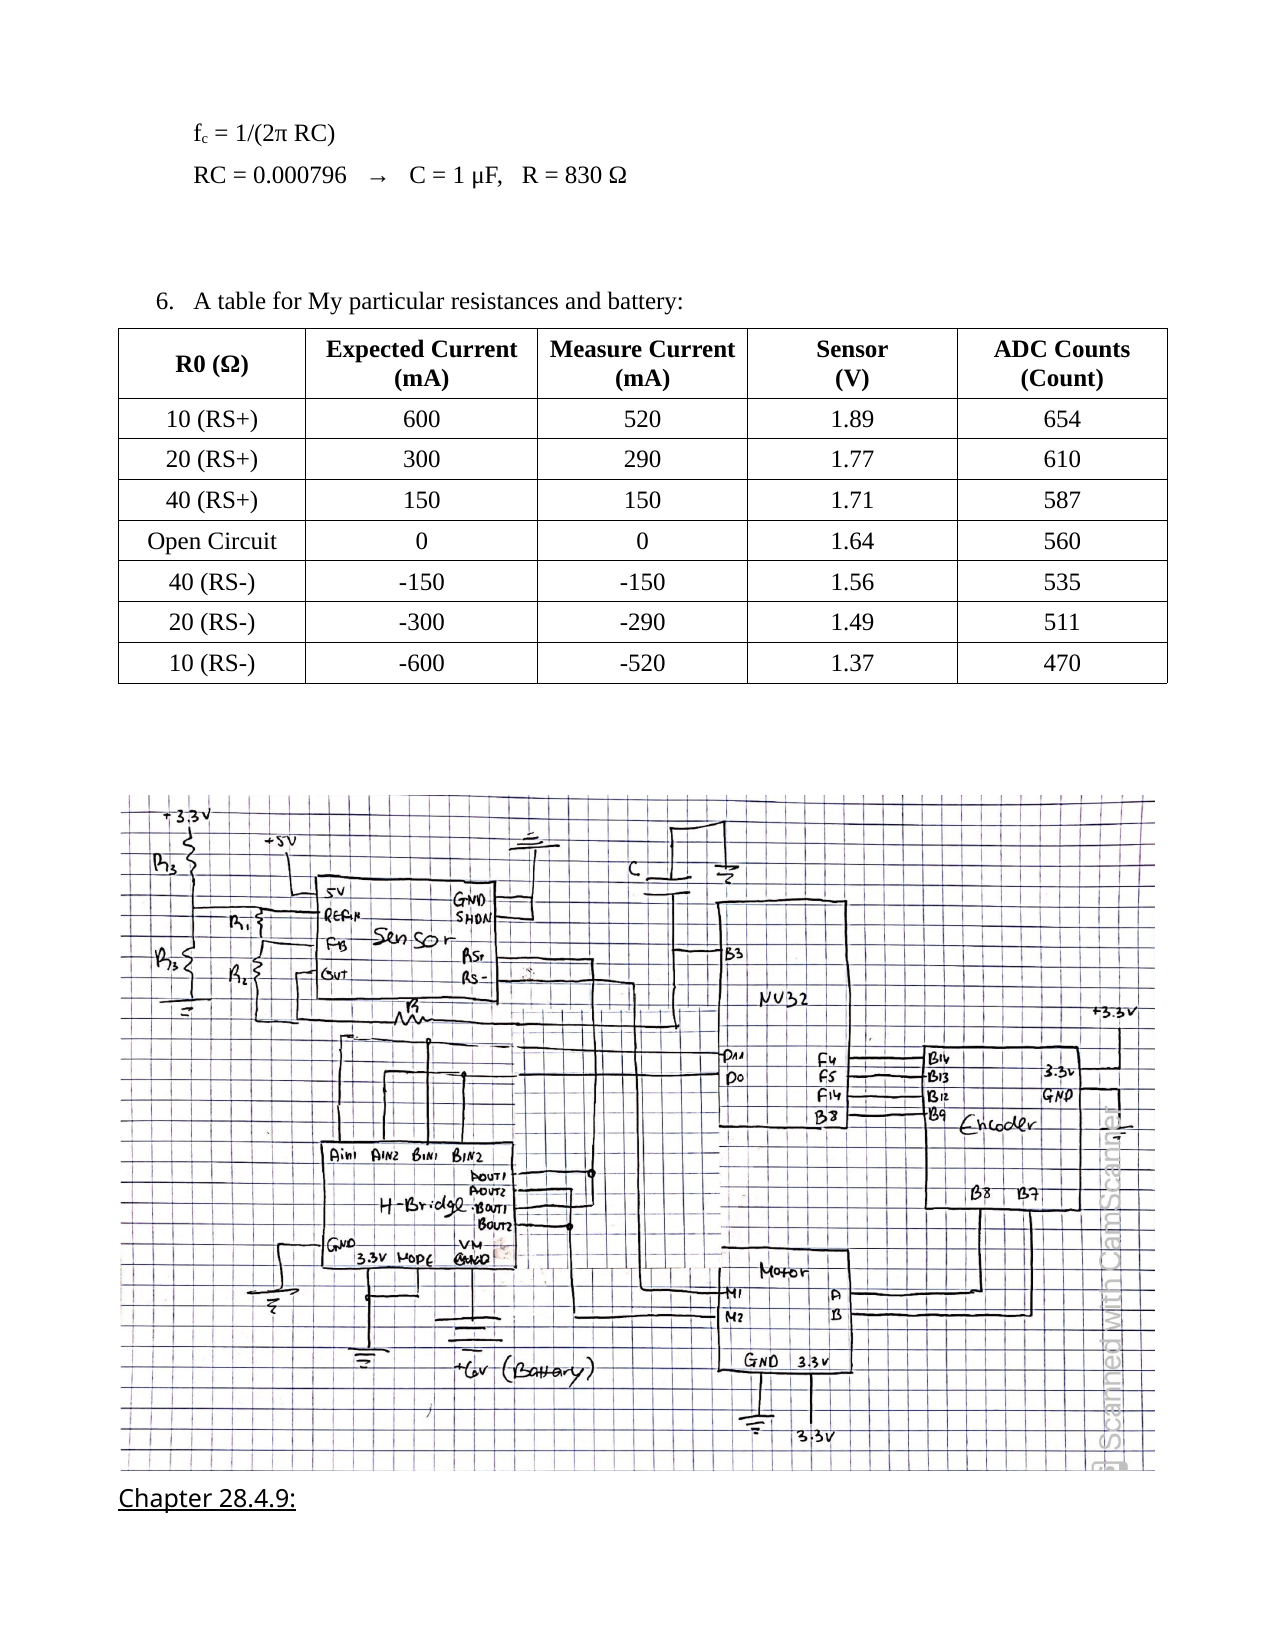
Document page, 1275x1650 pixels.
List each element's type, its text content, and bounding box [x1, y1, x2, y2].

table_cell 150 [538, 480, 747, 520]
table_cell 610 [958, 439, 1167, 479]
table_cell 470 [958, 643, 1167, 683]
table_cell 0 [538, 521, 747, 560]
table_cell -290 [538, 602, 747, 642]
picture [122, 795, 1155, 1471]
table_cell -600 [306, 643, 537, 683]
table_cell 511 [958, 602, 1167, 642]
table_cell 600 [306, 399, 537, 438]
table_header Sensor (V) [748, 329, 957, 397]
text Chapter 28.4.9: [118, 774, 1157, 1514]
table_cell -150 [538, 561, 747, 601]
table_cell 654 [958, 399, 1167, 438]
list RC = 0.000796 → C = 1 μF, R = 830 Ω [156, 160, 1157, 189]
table_cell 1.37 [748, 643, 957, 683]
table_cell 10 (RS-) [119, 643, 305, 683]
table_cell 587 [958, 480, 1167, 520]
list A table for My particular resistances and battery: [156, 286, 1157, 315]
table_cell 1.49 [748, 602, 957, 642]
table_cell 40 (RS-) [119, 561, 305, 601]
table_cell 1.71 [748, 480, 957, 520]
table_cell 0 [306, 521, 537, 560]
table_cell 20 (RS-) [119, 602, 305, 642]
table_cell Open Circuit [119, 521, 305, 560]
table_header Measure Current (mA) [538, 329, 747, 397]
table_cell -520 [538, 643, 747, 683]
table_cell 560 [958, 521, 1167, 560]
table_cell -150 [306, 561, 537, 601]
table_cell 535 [958, 561, 1167, 601]
table_cell 1.64 [748, 521, 957, 560]
table_cell 1.56 [748, 561, 957, 601]
table_cell 290 [538, 439, 747, 479]
table_cell 150 [306, 480, 537, 520]
table_header ADC Counts (Count) [958, 329, 1167, 397]
table_cell 20 (RS+) [119, 439, 305, 479]
table_cell 40 (RS+) [119, 480, 305, 520]
table_cell -300 [306, 602, 537, 642]
table_header R0 (Ω) [119, 329, 305, 397]
list fc = 1/(2π RC) [156, 118, 1157, 147]
table_header Expected Current (mA) [306, 329, 537, 397]
table_cell 520 [538, 399, 747, 438]
table_cell 300 [306, 439, 537, 479]
table_cell 10 (RS+) [119, 399, 305, 438]
table_cell 1.77 [748, 439, 957, 479]
table_cell 1.89 [748, 399, 957, 438]
